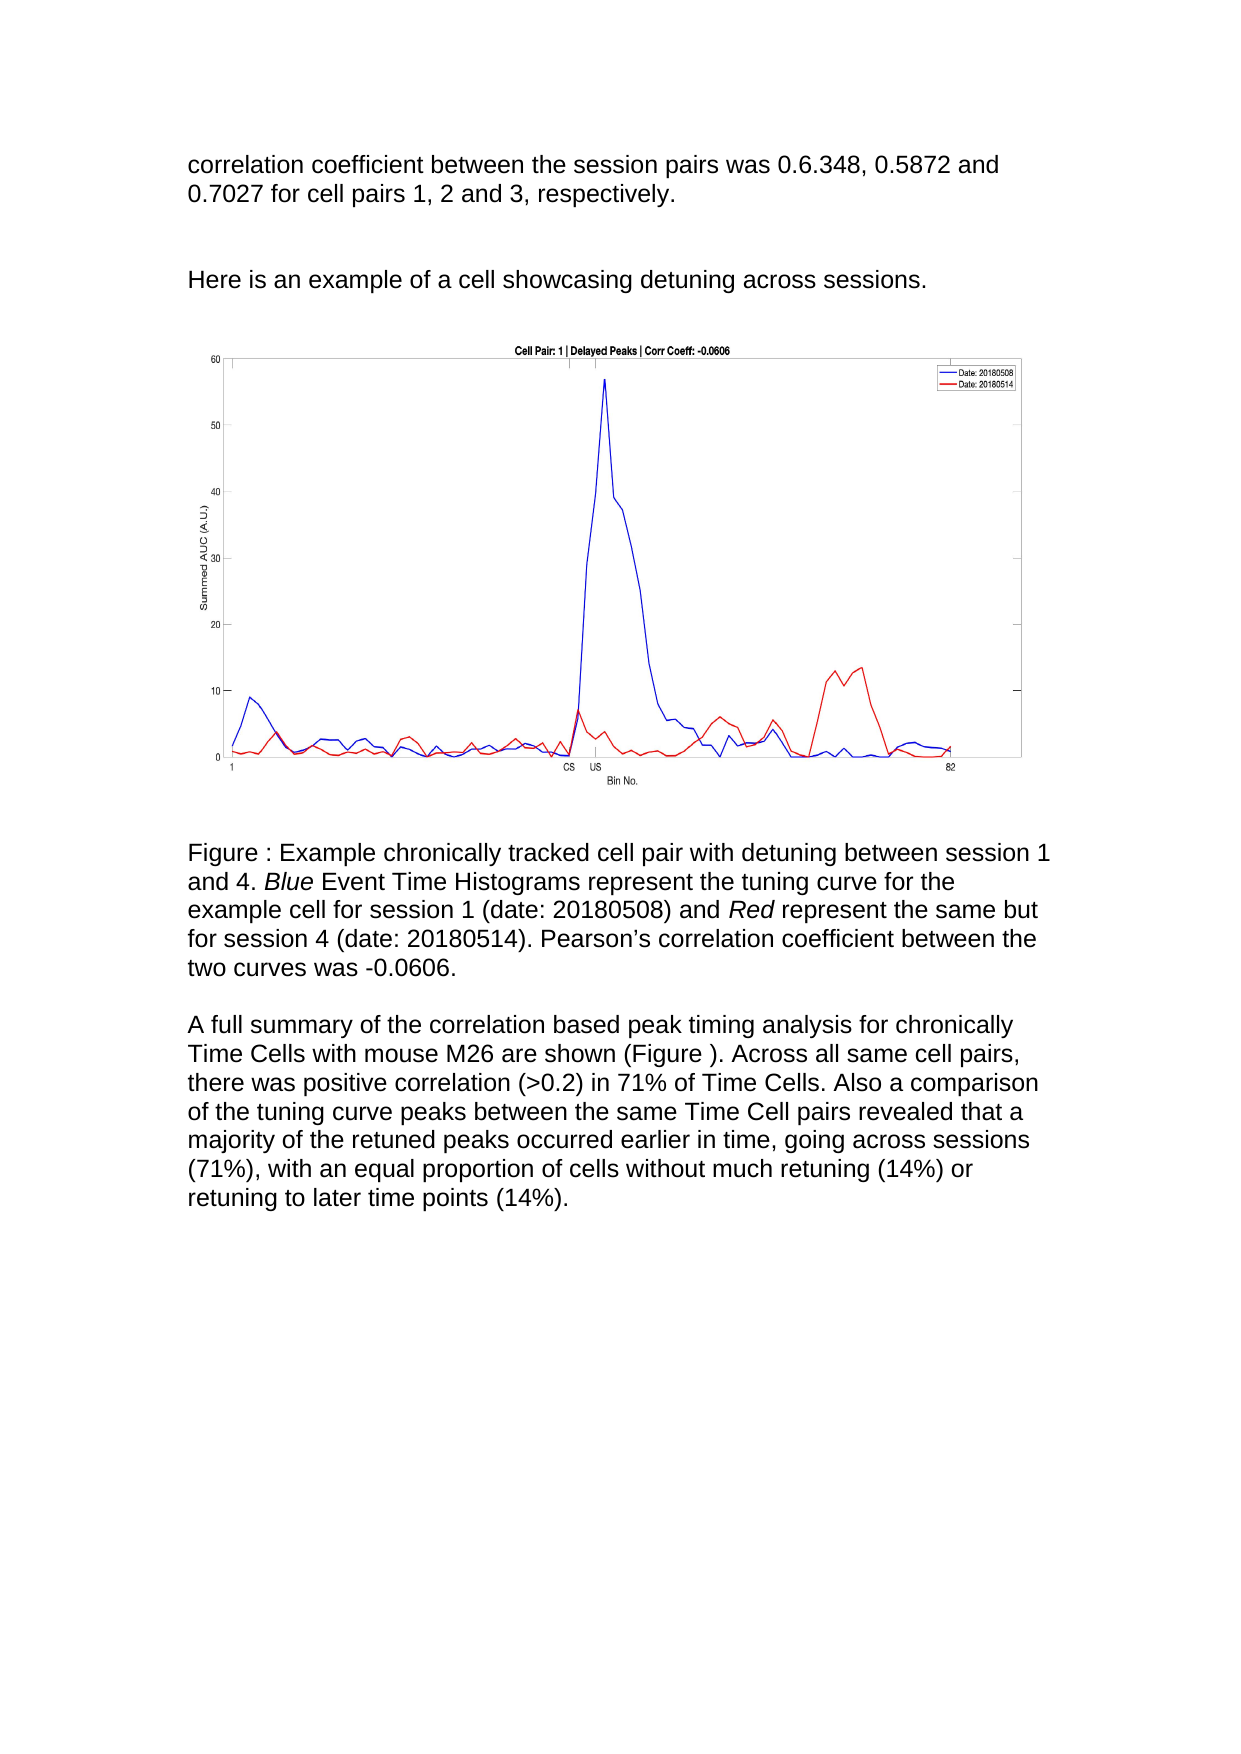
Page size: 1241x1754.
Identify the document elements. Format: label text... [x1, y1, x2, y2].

text Figure : Example chronically tracked cell pair with detuning between session 1 and 4. Blue Event Time Histograms represent the tuning curve for the example cell for session 1 (date: 20180508) and Red represent the same but for session 4 (date: 20180514). Pearson’s correlation coefficient between the two curves was -0.0606. [187, 838, 1053, 982]
text A full summary of the correlation based peak timing analysis for chronically Time Cells with mouse M26 are shown (Figure ). Across all same cell pairs, there was positive correlation (>0.2) in 71% of Time Cells. Also a comparison of the tuning curve peaks between the same Time Cell pairs revealed that a majority of the retuned peaks occurred earlier in time, going across sessions (71%), with an equal proportion of cells without much retuning (14%) or retuning to later time points (14%). [187, 1011, 1053, 1212]
text correlation coefficient between the session pairs was 0.6.348, 0.5872 and 0.7027 for cell pairs 1, 2 and 3, respectively. [187, 150, 1053, 207]
picture [187, 322, 1039, 810]
text Here is an example of a cell showcasing detuning across sessions. [187, 265, 1053, 294]
